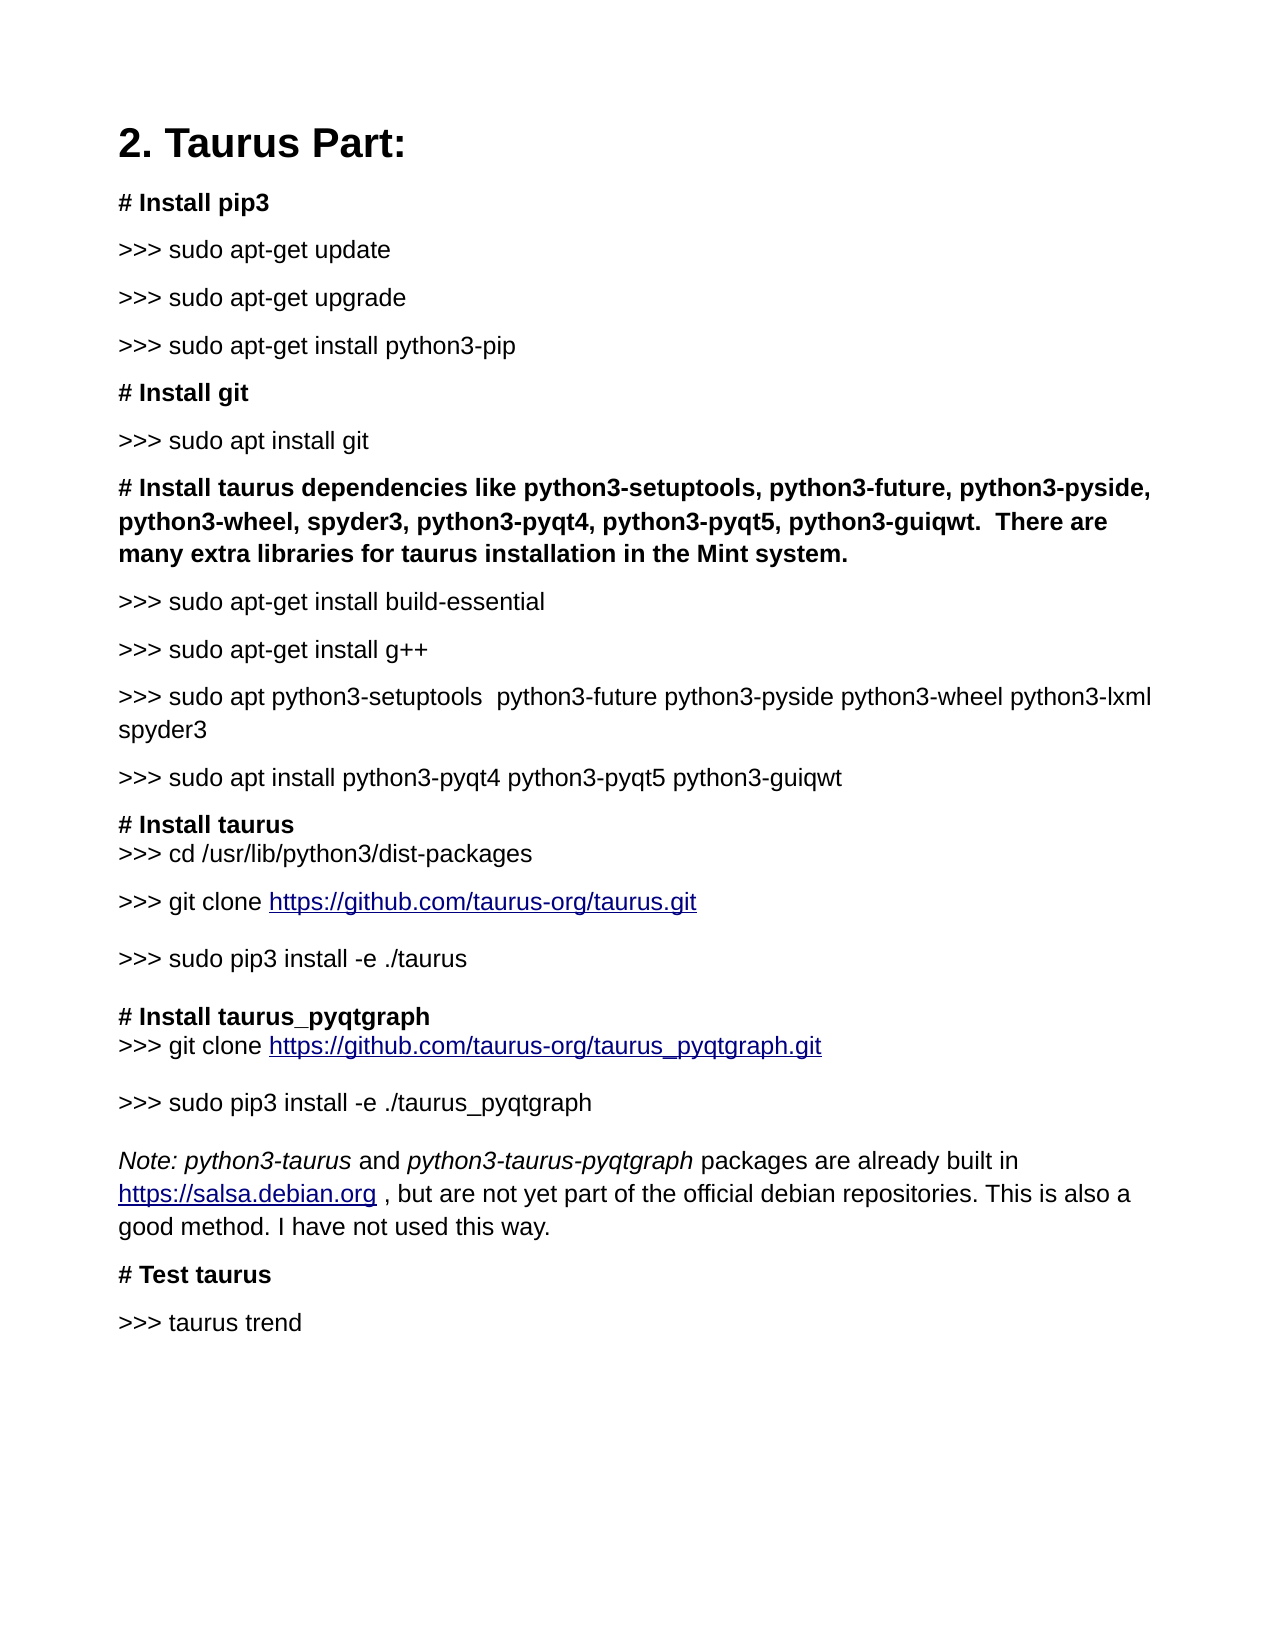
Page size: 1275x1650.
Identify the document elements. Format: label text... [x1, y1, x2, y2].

text Note: python3-taurus and python3-taurus-pyqtgraph packages are already built in https://salsa.debian.org , but are not yet part of the official debian repositories. This is also a good method. I have not used this way. [118, 1146, 1157, 1241]
text >>> sudo apt-get install g++ [118, 635, 1157, 663]
text >>> sudo apt-get update [118, 235, 1157, 264]
text # Install taurus dependencies like python3-setuptools, python3-future, python3-pyside, python3-wheel, spyder3, python3-pyqt4, python3-pyqt5, python3-guiqwt. There are many extra libraries for taurus installation in the Mint system. [118, 473, 1157, 568]
text >>> git clone https://github.com/taurus-org/taurus_pyqtgraph.git [118, 1031, 1157, 1059]
text >>> sudo apt python3-setuptools python3-future python3-pyside python3-wheel python3-lxml spyder3 [118, 682, 1157, 744]
text >>> sudo pip3 install -e ./taurus [118, 944, 1157, 973]
text >>> sudo apt-get install python3-pip [118, 331, 1157, 359]
text # Test taurus [118, 1260, 1157, 1289]
text >>> git clone https://github.com/taurus-org/taurus.git [118, 887, 1157, 916]
text >>> cd /usr/lib/python3/dist-packages [118, 839, 1157, 868]
text >>> sudo pip3 install -e ./taurus_pyqtgraph [118, 1088, 1157, 1117]
text >>> sudo apt install git [118, 426, 1157, 454]
text >>> taurus trend [118, 1308, 1157, 1336]
text # Install taurus_pyqtgraph [118, 1002, 1157, 1031]
text # Install git [118, 378, 1157, 407]
text # Install taurus [118, 811, 1157, 839]
text >>> sudo apt install python3-pyqt4 python3-pyqt5 python3-guiqwt [118, 763, 1157, 792]
text # Install pip3 [118, 188, 1157, 217]
text >>> sudo apt-get upgrade [118, 283, 1157, 312]
text 2. Taurus Part: [118, 118, 1157, 166]
text >>> sudo apt-get install build-essential [118, 587, 1157, 616]
